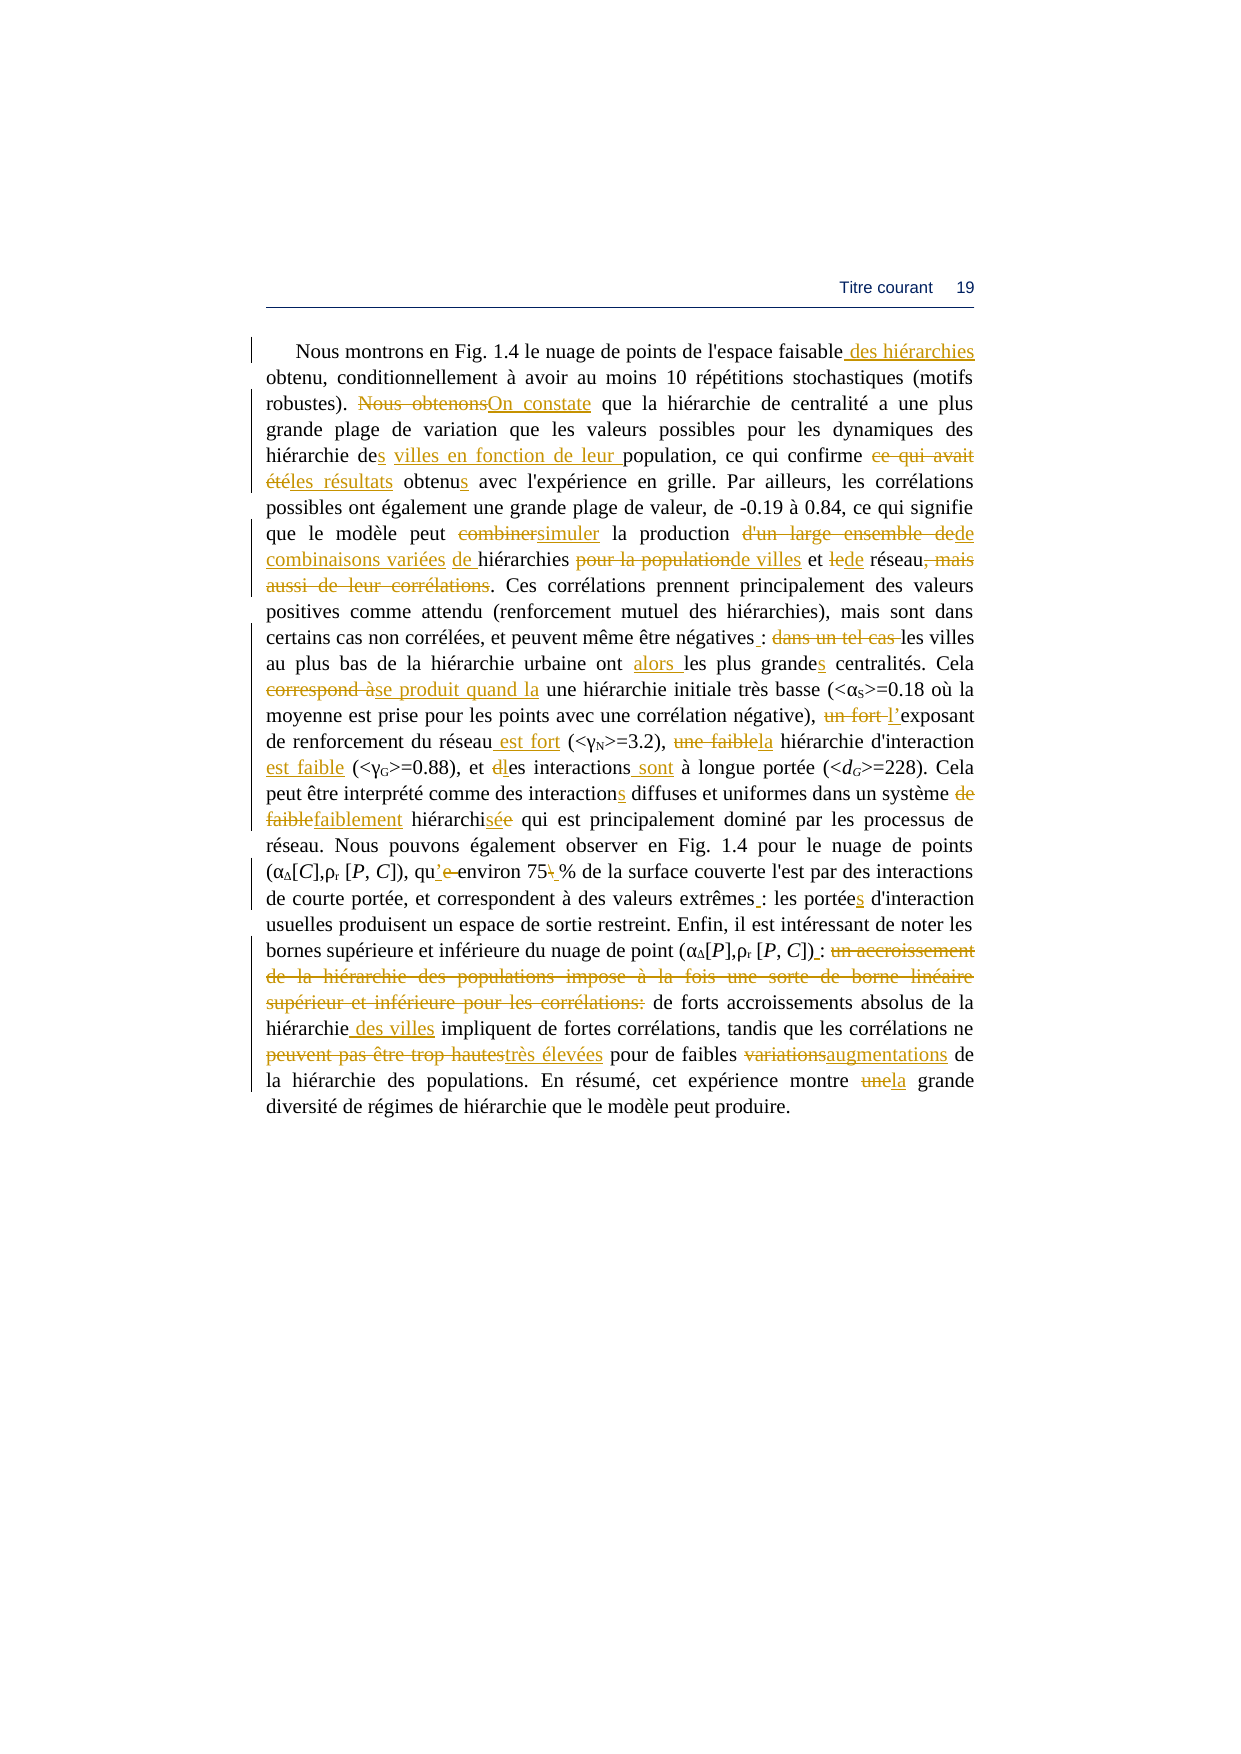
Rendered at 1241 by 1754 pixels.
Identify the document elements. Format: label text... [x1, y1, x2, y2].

text Nous montrons en Fig. 1.4 le nuage de points de l'espace faisable des hiérarchies obtenu, conditionnellement à avoir au moins 10 répétitions stochastiques (motifs robustes). On constate que la hiérarchie de centralité a une plus grande plage de variation que les valeurs possibles pour les dynamiques des hiérarchie des villes en fonction de leur population, ce qui confirme les résultats obtenus avec l'expérience en grille. Par ailleurs, les corrélations possibles ont également une grande plage de valeur, de -0.19 à 0.84, ce qui signifie que le modèle peut simuler la production de combinaisons variées de hiérarchies de villes et de réseau. Ces corrélations prennent principalement des valeurs positives comme attendu (renforcement mutuel des hiérarchies), mais sont dans certains cas non corrélées, et peuvent même être négatives : les villes au plus bas de la hiérarchie urbaine ont alors les plus grandes centralités. Cela se produit quand la une hiérarchie initiale très basse (<αS>=0.18 où la moyenne est prise pour les points avec une corrélation négative), l’exposant de renforcement du réseau est fort (<γN>=3.2), la hiérarchie d'interaction est faible (<γG>=0.88), et les interactions sont à longue portée (<dG>=228). Cela peut être interprété comme des interactions diffuses et uniformes dans un système faiblement hiérarchisé qui est principalement dominé par les processus de réseau. Nous pouvons également observer en Fig. 1.4 pour le nuage de points (αΔ[C],ρr [P, C]), qu’environ 75 % de la surface couverte l'est par des interactions de courte portée, et correspondent à des valeurs extrêmes : les portées d'interaction usuelles produisent un espace de sortie restreint. Enfin, il est intéressant de noter les bornes supérieure et inférieure du nuage de point (αΔ[P],ρr [P, C]) : de forts accroissements absolus de la hiérarchie des villes impliquent de fortes corrélations, tandis que les corrélations ne très élevées pour de faibles augmentations de la hiérarchie des populations. En résumé, cet expérience montre la grande diversité de régimes de hiérarchie que le modèle peut produire. [266, 337, 974, 976]
text Nous montrons en Fig. 1.4 le nuage de points de l'espace faisable des hiérarchies obtenu, conditionnellement à avoir au moins 10 répétitions stochastiques (motifs robustes). On constate que la hiérarchie de centralité a une plus grande plage de variation que les valeurs possibles pour les dynamiques des hiérarchie des villes en fonction de leur population, ce qui confirme les résultats obtenus avec l'expérience en grille. Par ailleurs, les corrélations possibles ont également une grande plage de valeur, de -0.19 à 0.84, ce qui signifie que le modèle peut simuler la production de combinaisons variées de hiérarchies de villes et de réseau. Ces corrélations prennent principalement des valeurs positives comme attendu (renforcement mutuel des hiérarchies), mais sont dans certains cas non corrélées, et peuvent même être négatives : les villes au plus bas de la hiérarchie urbaine ont alors les plus grandes centralités. Cela se produit quand la une hiérarchie initiale très basse (<αS>=0.18 où la moyenne est prise pour les points avec une corrélation négative), l’exposant de renforcement du réseau est fort (<γN>=3.2), la hiérarchie d'interaction est faible (<γG>=0.88), et les interactions sont à longue portée (<dG>=228). Cela peut être interprété comme des interactions diffuses et uniformes dans un système faiblement hiérarchisé qui est principalement dominé par les processus de réseau. Nous pouvons également observer en Fig. 1.4 pour le nuage de points (αΔ[C],ρr [P, C]), qu’environ 75 % de la surface couverte l'est par des interactions de courte portée, et correspondent à des valeurs extrêmes : les portées d'interaction usuelles produisent un espace de sortie restreint. Enfin, il est intéressant de noter les bornes supérieure et inférieure du nuage de point (αΔ[P],ρr [P, C]) : de forts accroissements absolus de la hiérarchie des villes impliquent de fortes corrélations, tandis que les corrélations ne très élevées pour de faibles augmentations de la hiérarchie des populations. En résumé, cet expérience montre la grande diversité de régimes de hiérarchie que le modèle peut produire. [266, 978, 974, 1118]
